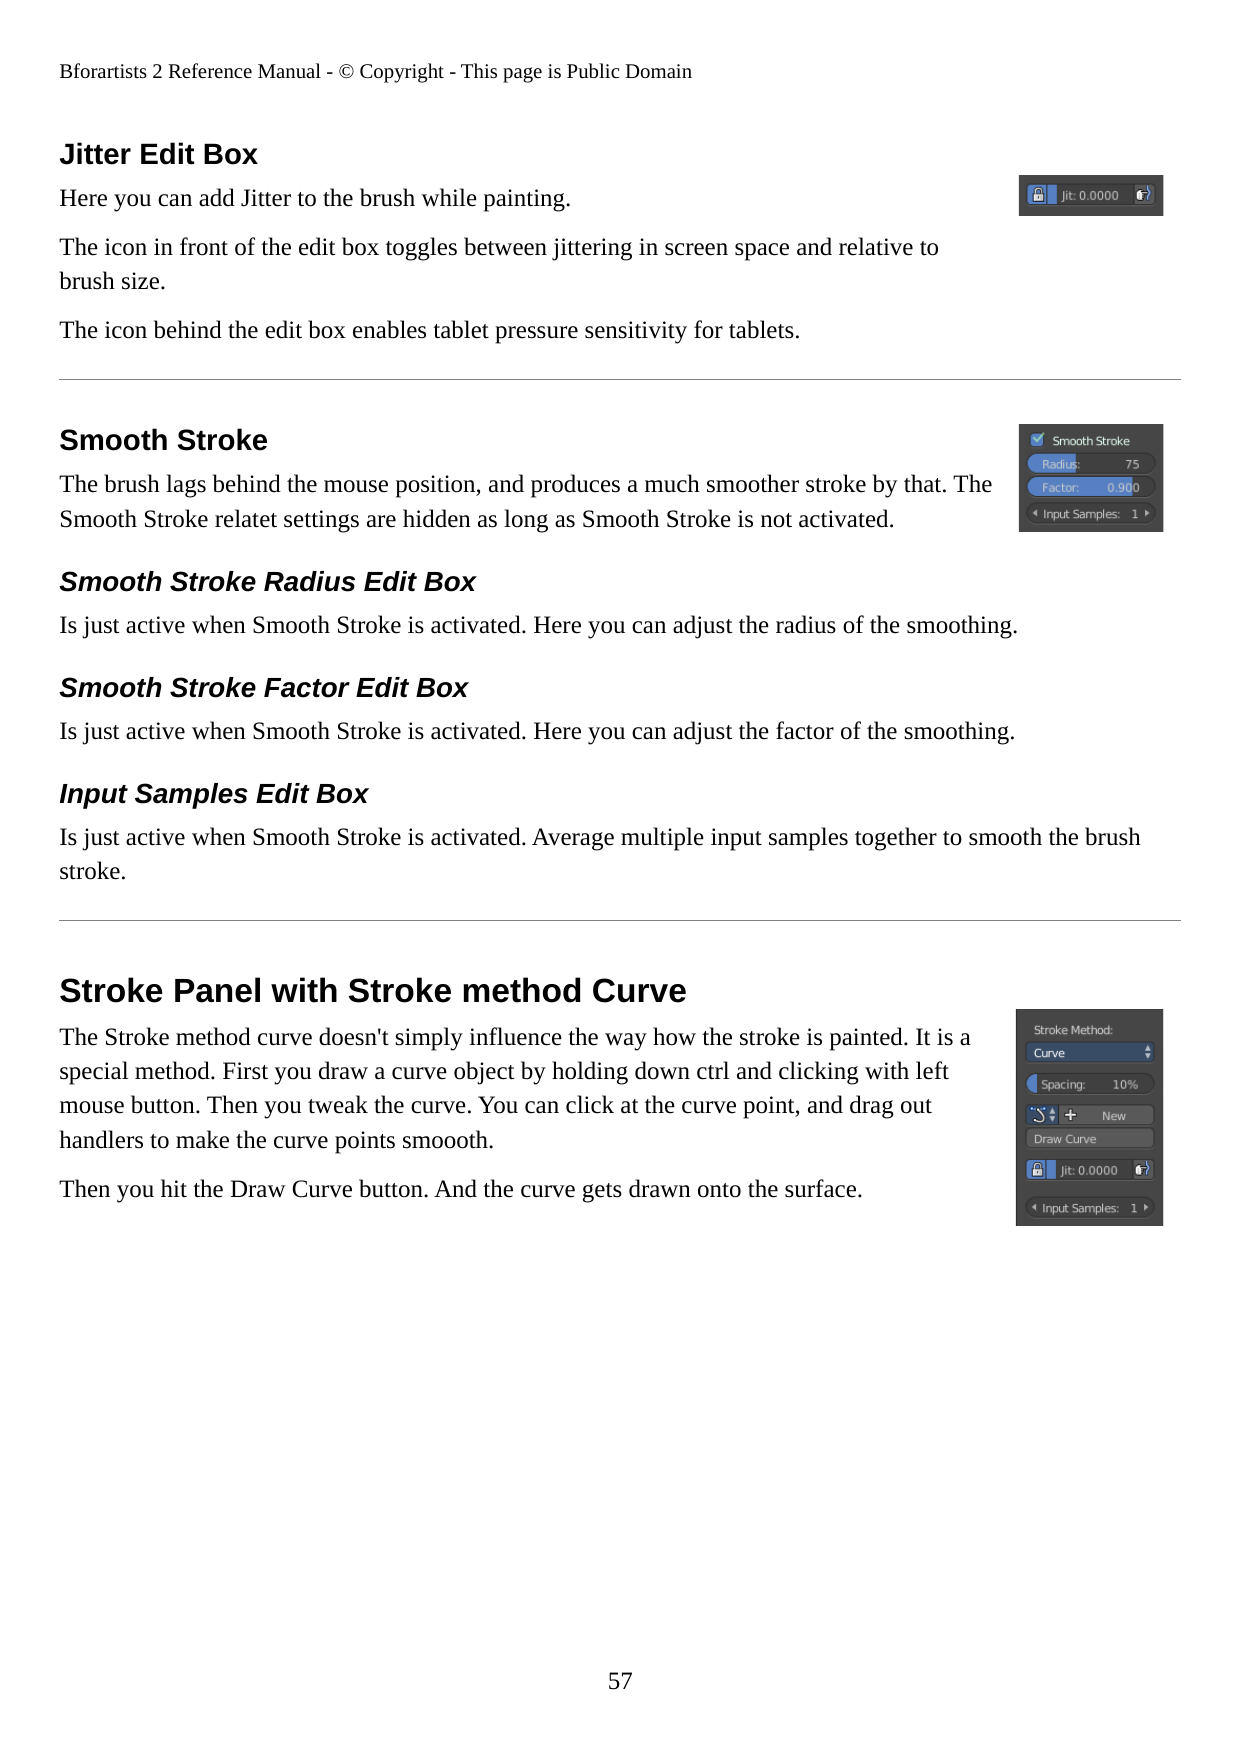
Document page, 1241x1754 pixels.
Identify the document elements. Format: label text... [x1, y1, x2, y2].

text Is just active when Smooth Stroke is activated. Here you can adjust the factor of the smoothing. [59, 716, 1181, 745]
subtitle Smooth Stroke Radius Edit Box [59, 566, 1181, 597]
picture [1018, 424, 1164, 532]
picture [1015, 1009, 1164, 1226]
text The Stroke method curve doesn't simply influence the way how the stroke is painted. It is a special method. First you draw a curve object by holding down ctrl and clicking with left mouse button. Then you tweak the curve. You can click at the curve point, and drag out handlers to make the curve points smoooth. [59, 1022, 1015, 1154]
subtitle Jitter Edit Box [59, 137, 1181, 170]
text Is just active when Smooth Stroke is activated. Average multiple input samples together to smooth the brush stroke. [59, 822, 1181, 885]
text Here you can add Jitter to the brush while painting. [59, 183, 1018, 212]
subtitle Input Samples Edit Box [59, 777, 1181, 809]
text Is just active when Smooth Stroke is activated. Here you can adjust the radius of the smoothing. [59, 610, 1181, 639]
text The brush lags behind the mouse position, and produces a much smoother stroke by that. The Smooth Stroke relatet settings are hidden as long as Smooth Stroke is not activated. [59, 469, 1181, 533]
subtitle Smooth Stroke [59, 423, 1181, 457]
subtitle Stroke Panel with Stroke method Curve [59, 970, 1181, 1009]
text The icon behind the edit box enables tablet pressure sensitivity for tablets. [59, 316, 1181, 344]
picture [1018, 175, 1164, 216]
text Then you hit the Draw Curve button. And the curve gets drawn onto the surface. [59, 1174, 1015, 1203]
subtitle Smooth Stroke Factor Edit Box [59, 672, 1181, 703]
text The icon in front of the edit box toggles between jittering in screen space and relative to brush size. [59, 232, 1181, 295]
